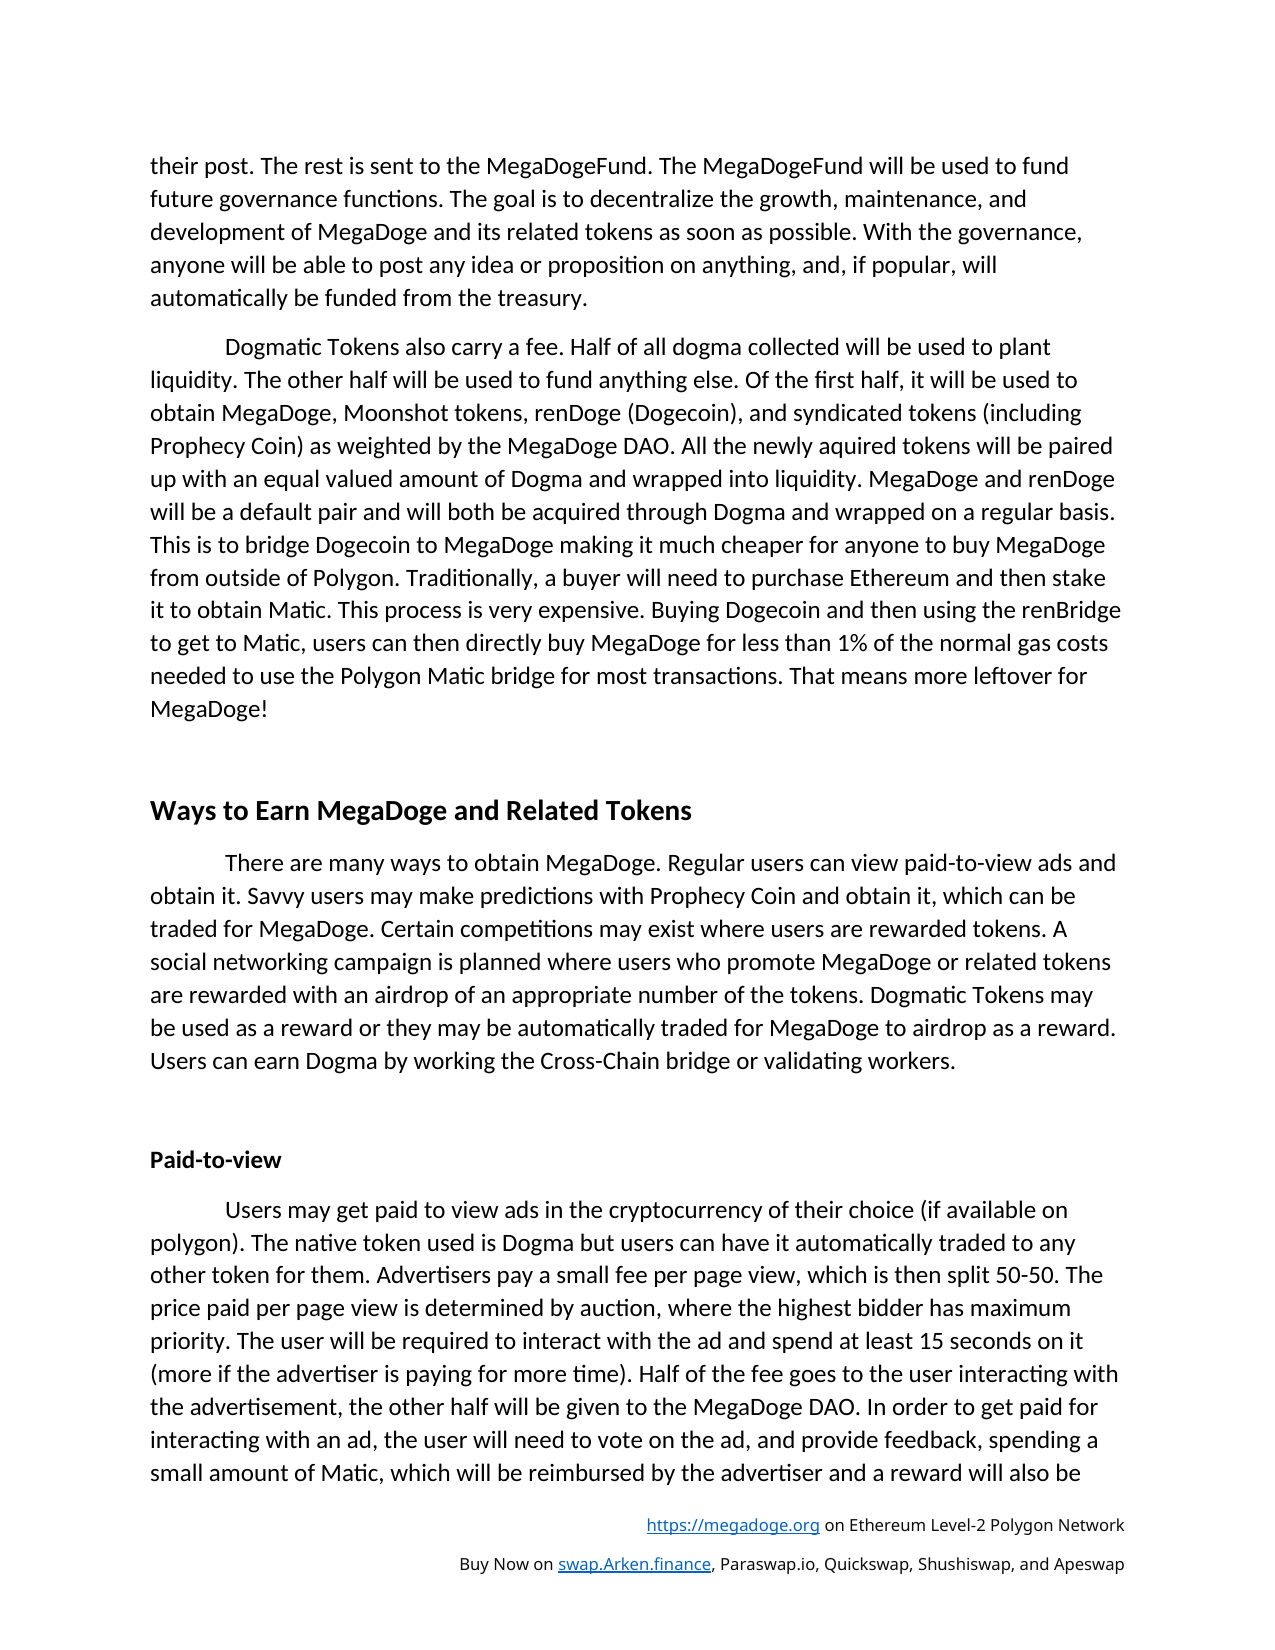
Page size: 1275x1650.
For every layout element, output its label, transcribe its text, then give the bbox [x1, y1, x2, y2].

text There are many ways to obtain MegaDoge. Regular users can view paid-to-view ads and obtain it. Savvy users may make predictions with Prophecy Coin and obtain it, which can be traded for MegaDoge. Certain competitions may exist where users are rewarded tokens. A social networking campaign is planned where users who promote MegaDoge or related tokens are rewarded with an airdrop of an appropriate number of the tokens. Dogmatic Tokens may be used as a reward or they may be automatically traded for MegaDoge to airdrop as a reward. Users can earn Dogma by working the Cross-Chain bridge or validating workers. [150, 848, 1125, 1076]
text their post. The rest is sent to the MegaDogeFund. The MegaDogeFund will be used to fund future governance functions. The goal is to decentralize the growth, maintenance, and development of MegaDoge and its related tokens as soon as possible. With the governance, anyone will be able to post any idea or proposition on anything, and, if popular, will automatically be funded from the treasury. [150, 150, 1125, 312]
text Ways to Earn MegaDoge and Related Tokens [150, 792, 1125, 828]
text Paid-to-view [150, 1144, 1125, 1175]
text Dogmatic Tokens also carry a fee. Half of all dogma collected will be used to plant liquidity. The other half will be used to fund anything else. Of the first half, it will be used to obtain MegaDoge, Moonshot tokens, renDoge (Dogecoin), and syndicated tokens (including Prophecy Coin) as weighted by the MegaDoge DAO. All the newly aquired tokens will be paired up with an equal valued amount of Dogma and wrapped into liquidity. MegaDoge and renDoge will be a default pair and will both be acquired through Dogma and wrapped on a regular basis. This is to bridge Dogecoin to MegaDoge making it much cheaper for anyone to buy MegaDoge from outside of Polygon. Traditionally, a buyer will need to purchase Ethereum and then stake it to obtain Matic. This process is very expensive. Buying Dogecoin and then using the renBridge to get to Matic, users can then directly buy MegaDoge for less than 1% of the normal gas costs needed to use the Polygon Matic bridge for most transactions. That means more leftover for MegaDoge! [150, 331, 1125, 724]
text Users may get paid to view ads in the cryptocurrency of their choice (if available on polygon). The native token used is Dogma but users can have it automatically traded to any other token for them. Advertisers pay a small fee per page view, which is then split 50-50. The price paid per page view is determined by auction, where the highest bidder has maximum priority. The user will be required to interact with the ad and spend at least 15 seconds on it (more if the advertiser is paying for more time). Half of the fee goes to the user interacting with the advertisement, the other half will be given to the MegaDoge DAO. In order to get paid for interacting with an ad, the user will need to vote on the ad, and provide feedback, spending a small amount of Matic, which will be reimbursed by the advertiser and a reward will also be [150, 1194, 1125, 1488]
